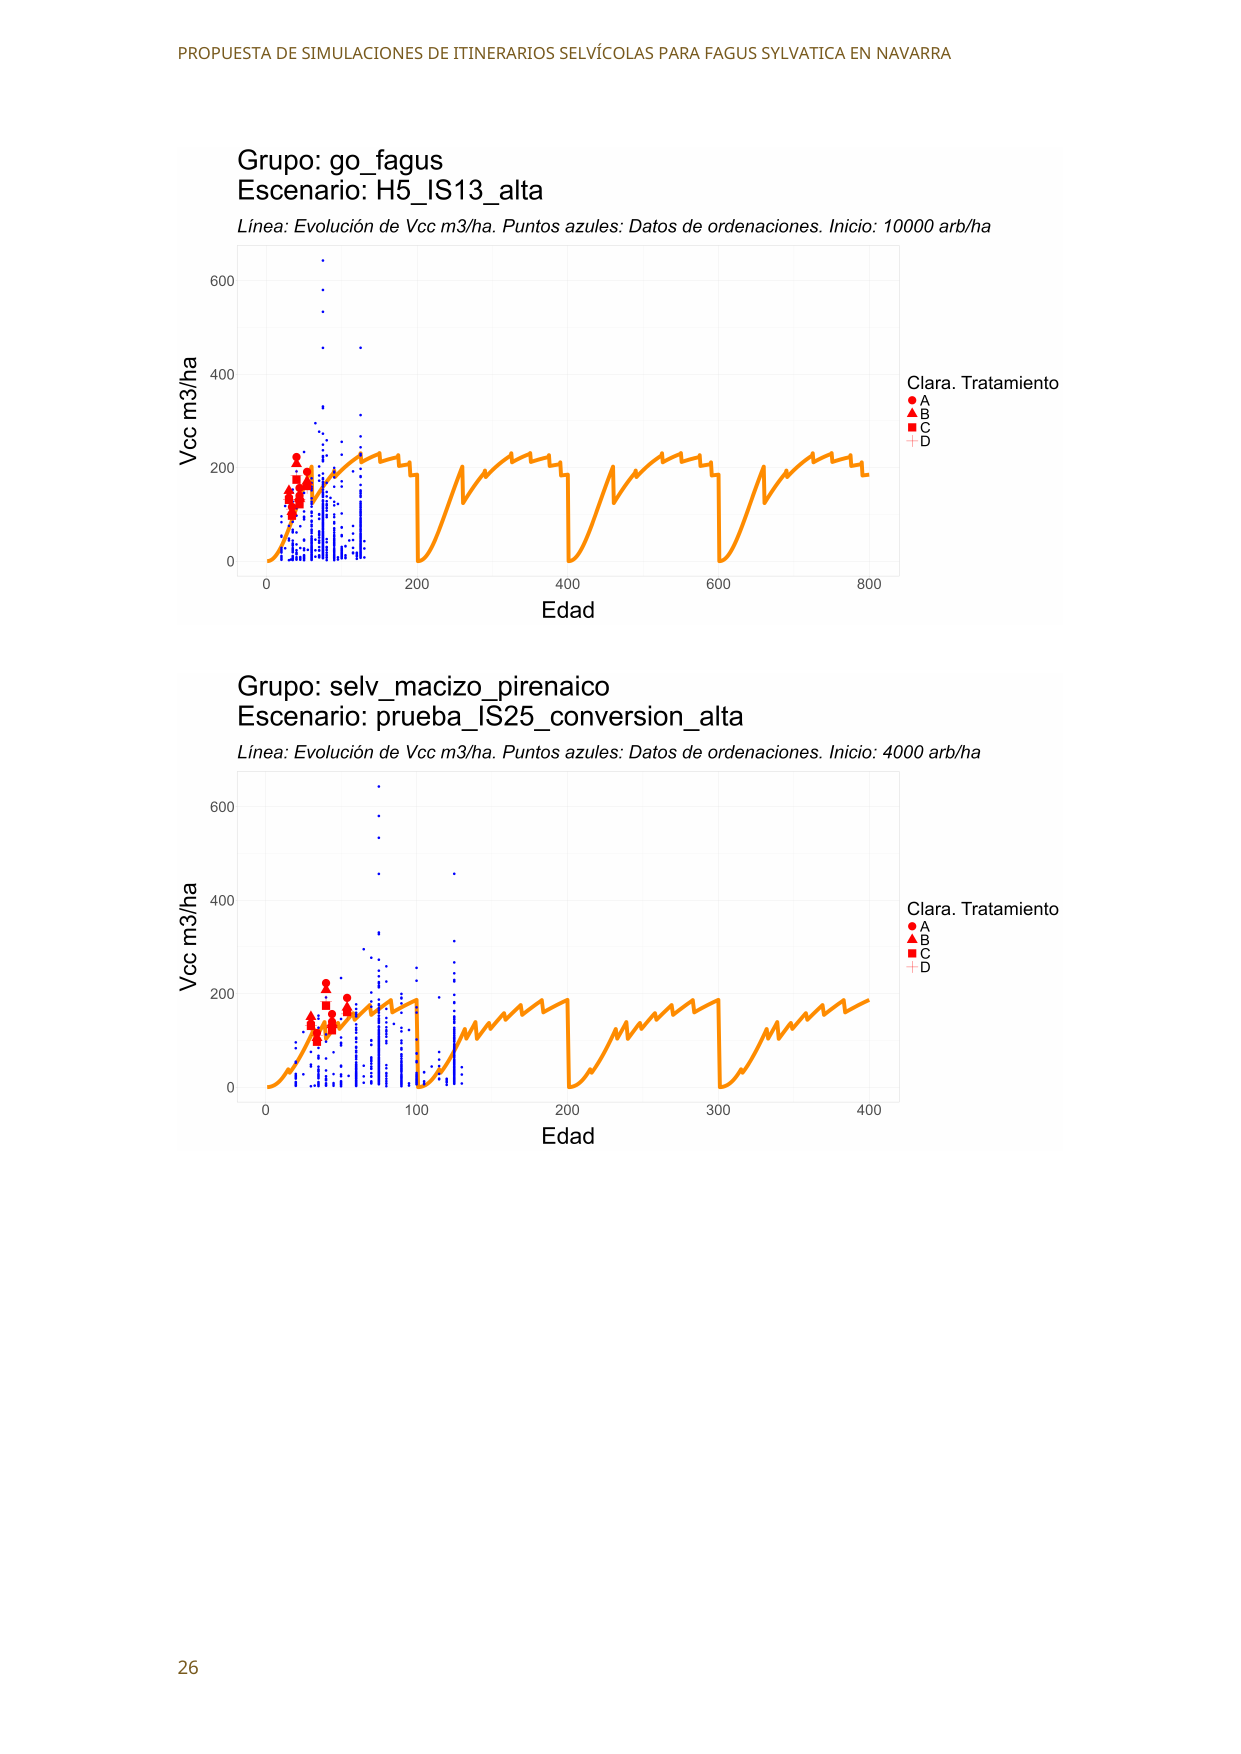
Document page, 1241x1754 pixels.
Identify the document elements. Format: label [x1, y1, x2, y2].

picture [177, 147, 1063, 625]
picture [177, 673, 1063, 1151]
